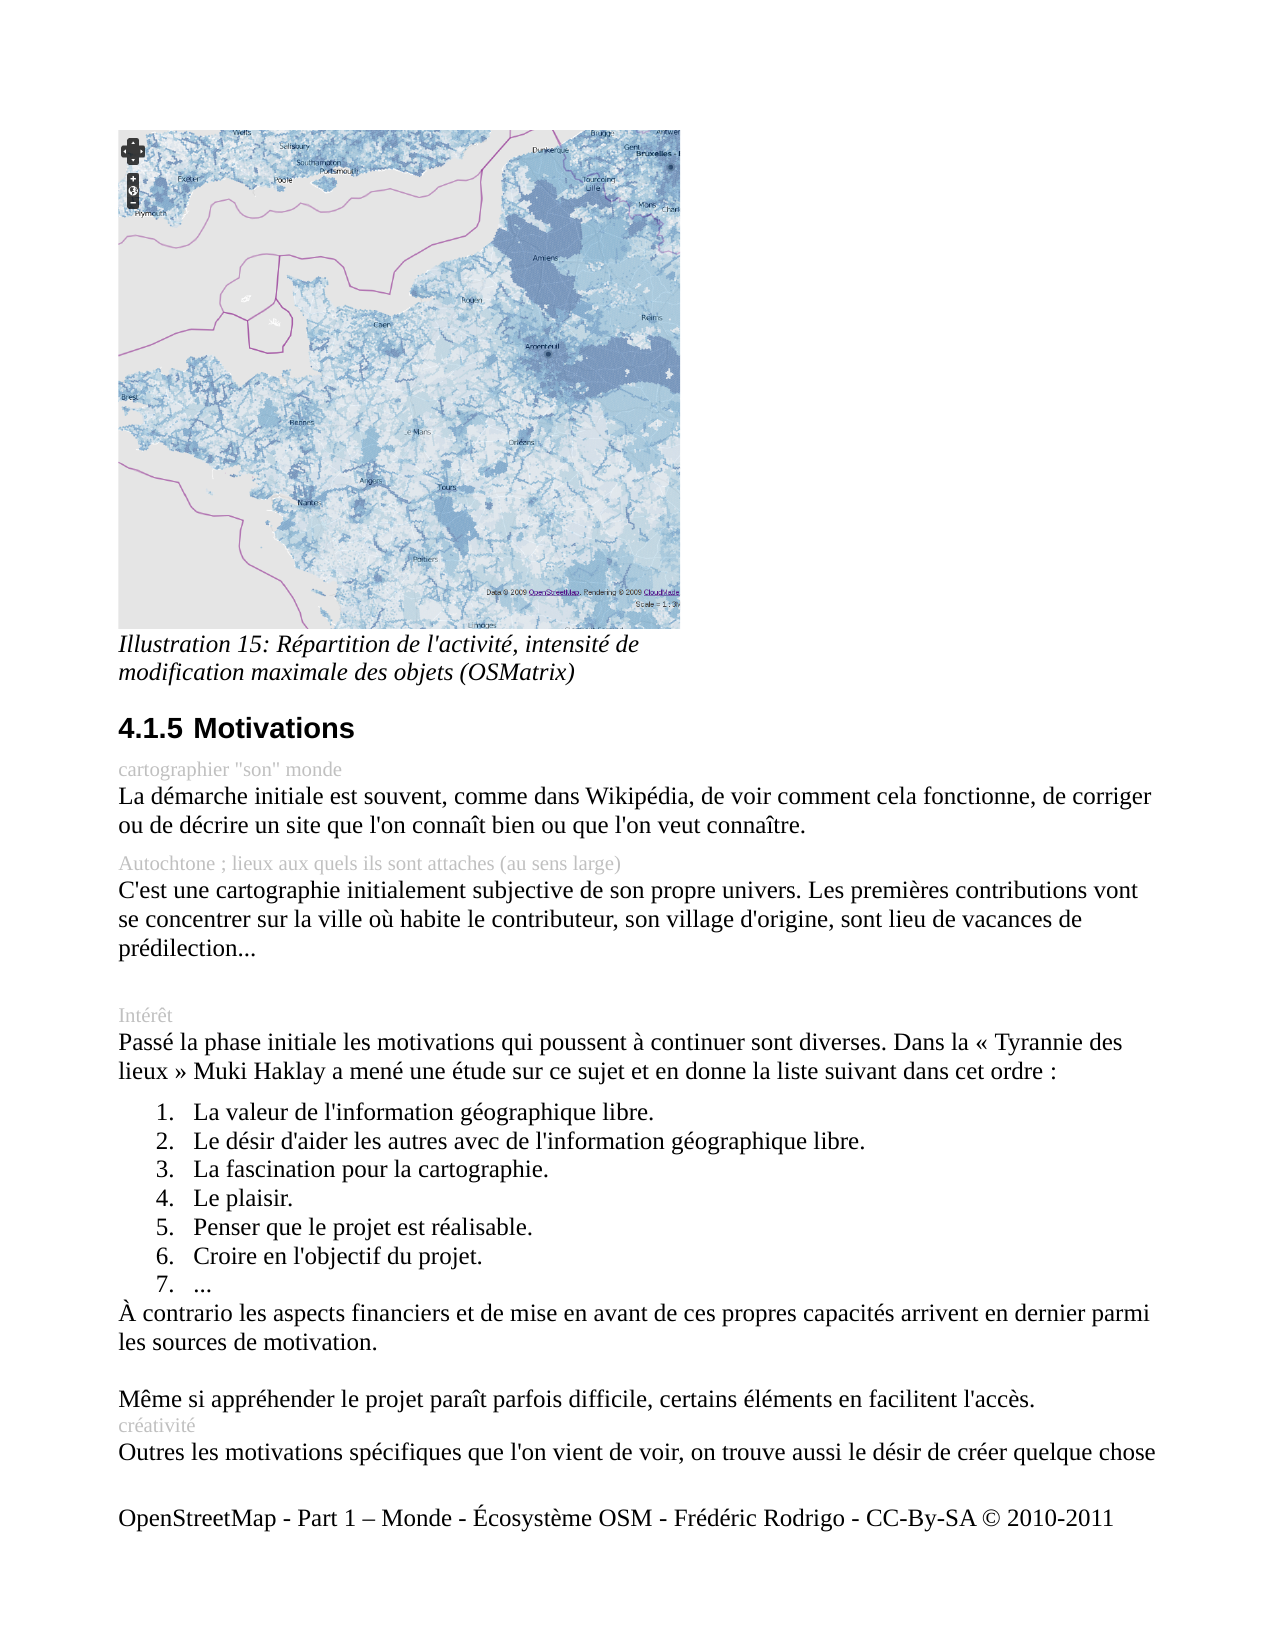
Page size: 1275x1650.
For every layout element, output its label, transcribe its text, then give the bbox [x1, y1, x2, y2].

text Outres les motivations spécifiques que l'on vient de voir, on trouve aussi le désir de créer quelque chose [118, 1437, 1157, 1466]
list La fascination pour la cartographie. [156, 1154, 1157, 1183]
text Illustration 15: Répartition de l'activité, intensité de modification maximale des objets (OSMatrix) [118, 629, 680, 686]
text Même si appréhender le projet paraît parfois difficile, certains éléments en facilitent l'accès. [118, 1384, 1157, 1413]
list Le plaisir. [156, 1183, 1157, 1212]
text Autochtone ; lieux aux quels ils sont attaches (au sens large) [118, 851, 1157, 875]
text Passé la phase initiale les motivations qui poussent à continuer sont diverses. Dans la « Tyrannie des lieux » Muki Haklay a mené une étude sur ce sujet et en donne la liste suivant dans cet ordre : [118, 1027, 1157, 1084]
list Croire en l'objectif du projet. [156, 1241, 1157, 1269]
text C'est une cartographie initialement subjective de son propre univers. Les premières contributions vont se concentrer sur la ville où habite le contributeur, son village d'origine, sont lieu de vacances de prédilection... [118, 875, 1157, 962]
text créativité [118, 1413, 1157, 1437]
picture [118, 130, 681, 629]
text À contrario les aspects financiers et de mise en avant de ces propres capacités arrivent en dernier parmi les sources de motivation. [118, 1298, 1157, 1356]
list ... [156, 1269, 1157, 1298]
subtitle Motivations [118, 711, 1157, 745]
list Le désir d'aider les autres avec de l'information géographique libre. [156, 1126, 1157, 1154]
text Intérêt [118, 1003, 1157, 1027]
list Penser que le projet est réalisable. [156, 1212, 1157, 1241]
text cartographier "son" monde [118, 757, 1157, 781]
text La démarche initiale est souvent, comme dans Wikipédia, de voir comment cela fonctionne, de corriger ou de décrire un site que l'on connaît bien ou que l'on veut connaître. [118, 781, 1157, 839]
list La valeur de l'information géographique libre. [156, 1097, 1157, 1126]
